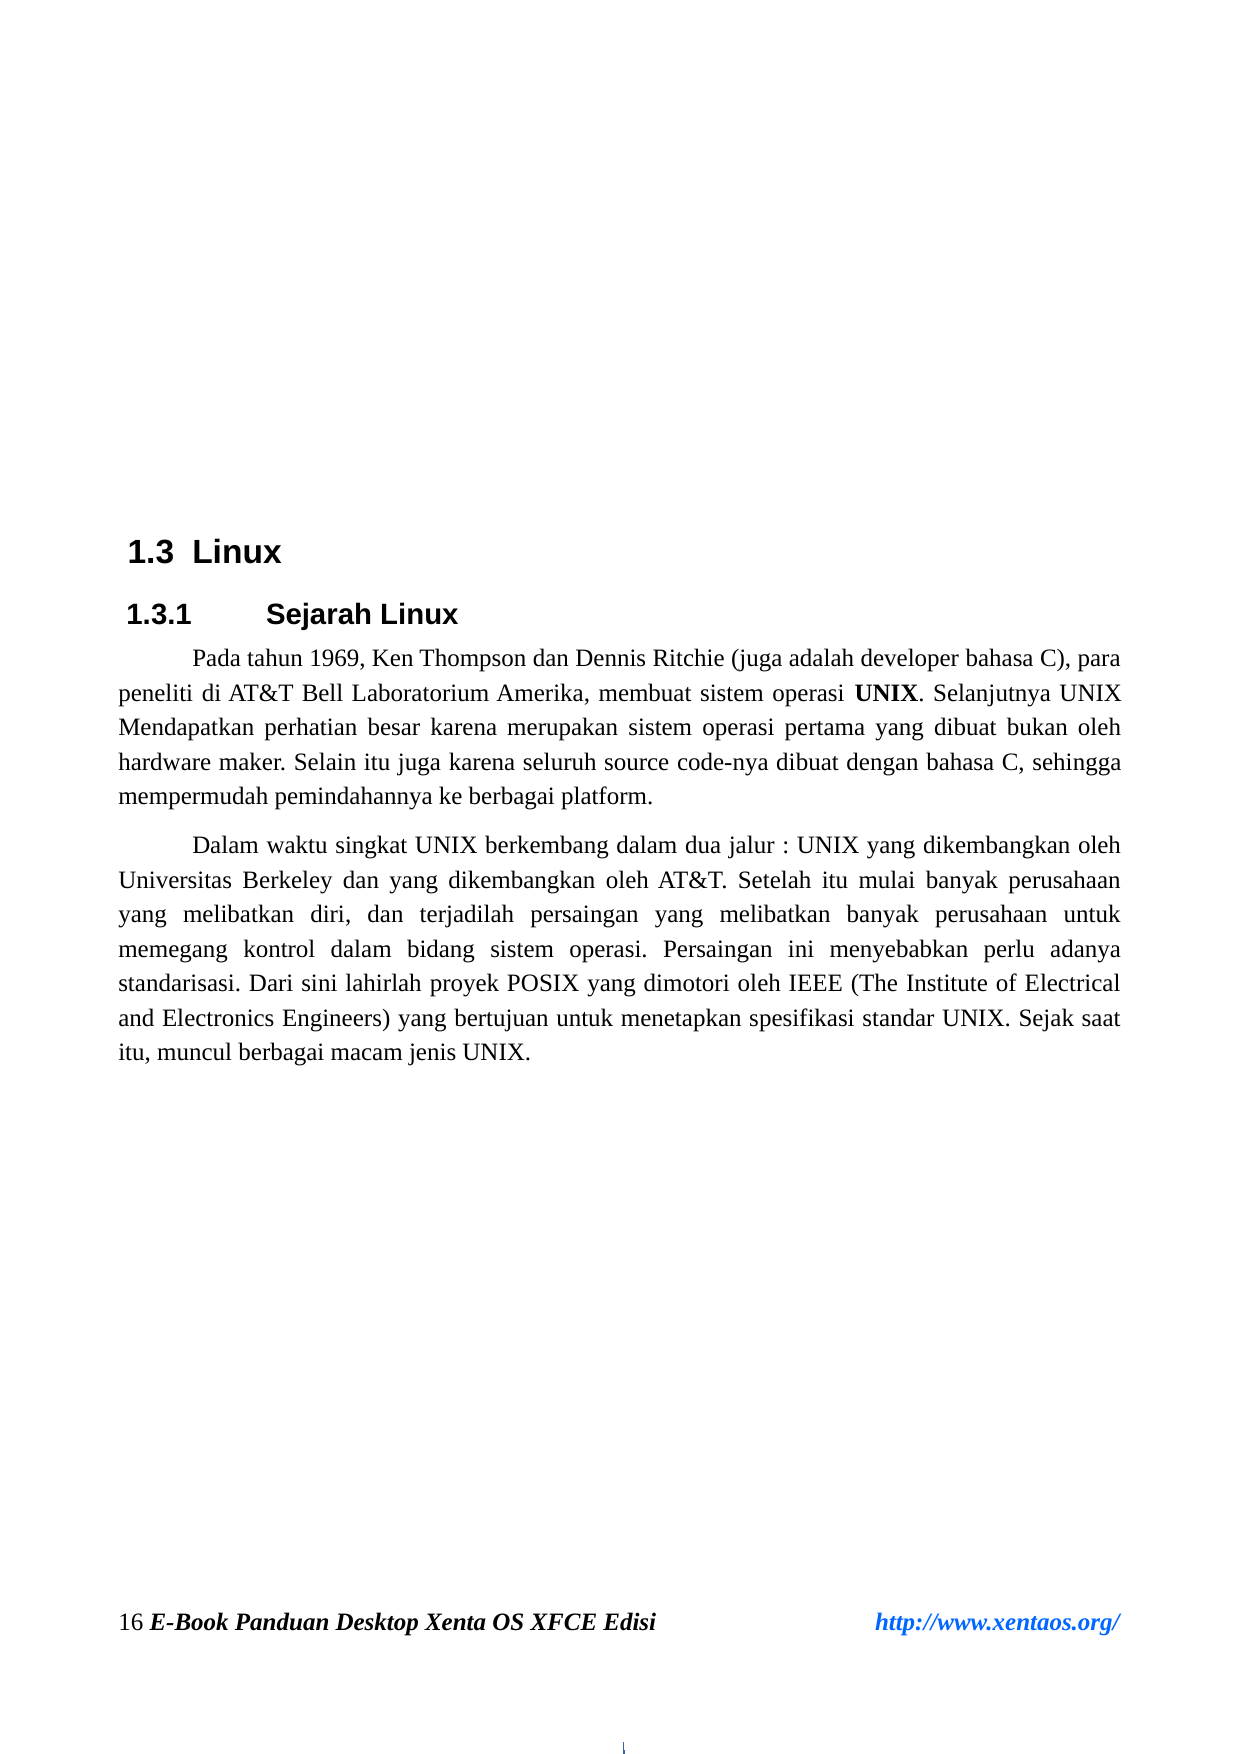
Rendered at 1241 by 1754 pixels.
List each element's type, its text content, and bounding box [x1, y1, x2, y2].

subtitle Sejarah Linux [118, 597, 1122, 631]
subtitle Linux [118, 531, 1122, 570]
text Dalam waktu singkat UNIX berkembang dalam dua jalur : UNIX yang dikembangkan oleh Universitas Berkeley dan yang dikembangkan oleh AT&T. Setelah itu mulai banyak perusahaan yang melibatkan diri, dan terjadilah persaingan yang melibatkan banyak perusahaan untuk memegang kontrol dalam bidang sistem operasi. Persaingan ini menyebabkan perlu adanya standarisasi. Dari sini lahirlah proyek POSIX yang dimotori oleh IEEE (The Institute of Electrical and Electronics Engineers) yang bertujuan untuk menetapkan spesifikasi standar UNIX. Sejak saat itu, muncul berbagai macam jenis UNIX. [118, 830, 1122, 1066]
text Pada tahun 1969, Ken Thompson dan Dennis Ritchie (juga adalah developer bahasa C), para peneliti di AT&T Bell Laboratorium Amerika, membuat sistem operasi UNIX. Selanjutnya UNIX Mendapatkan perhatian besar karena merupakan sistem operasi pertama yang dibuat bukan oleh hardware maker. Selain itu juga karena seluruh source code-nya dibuat dengan bahasa C, sehingga mempermudah pemindahannya ke berbagai platform. [118, 643, 1122, 810]
